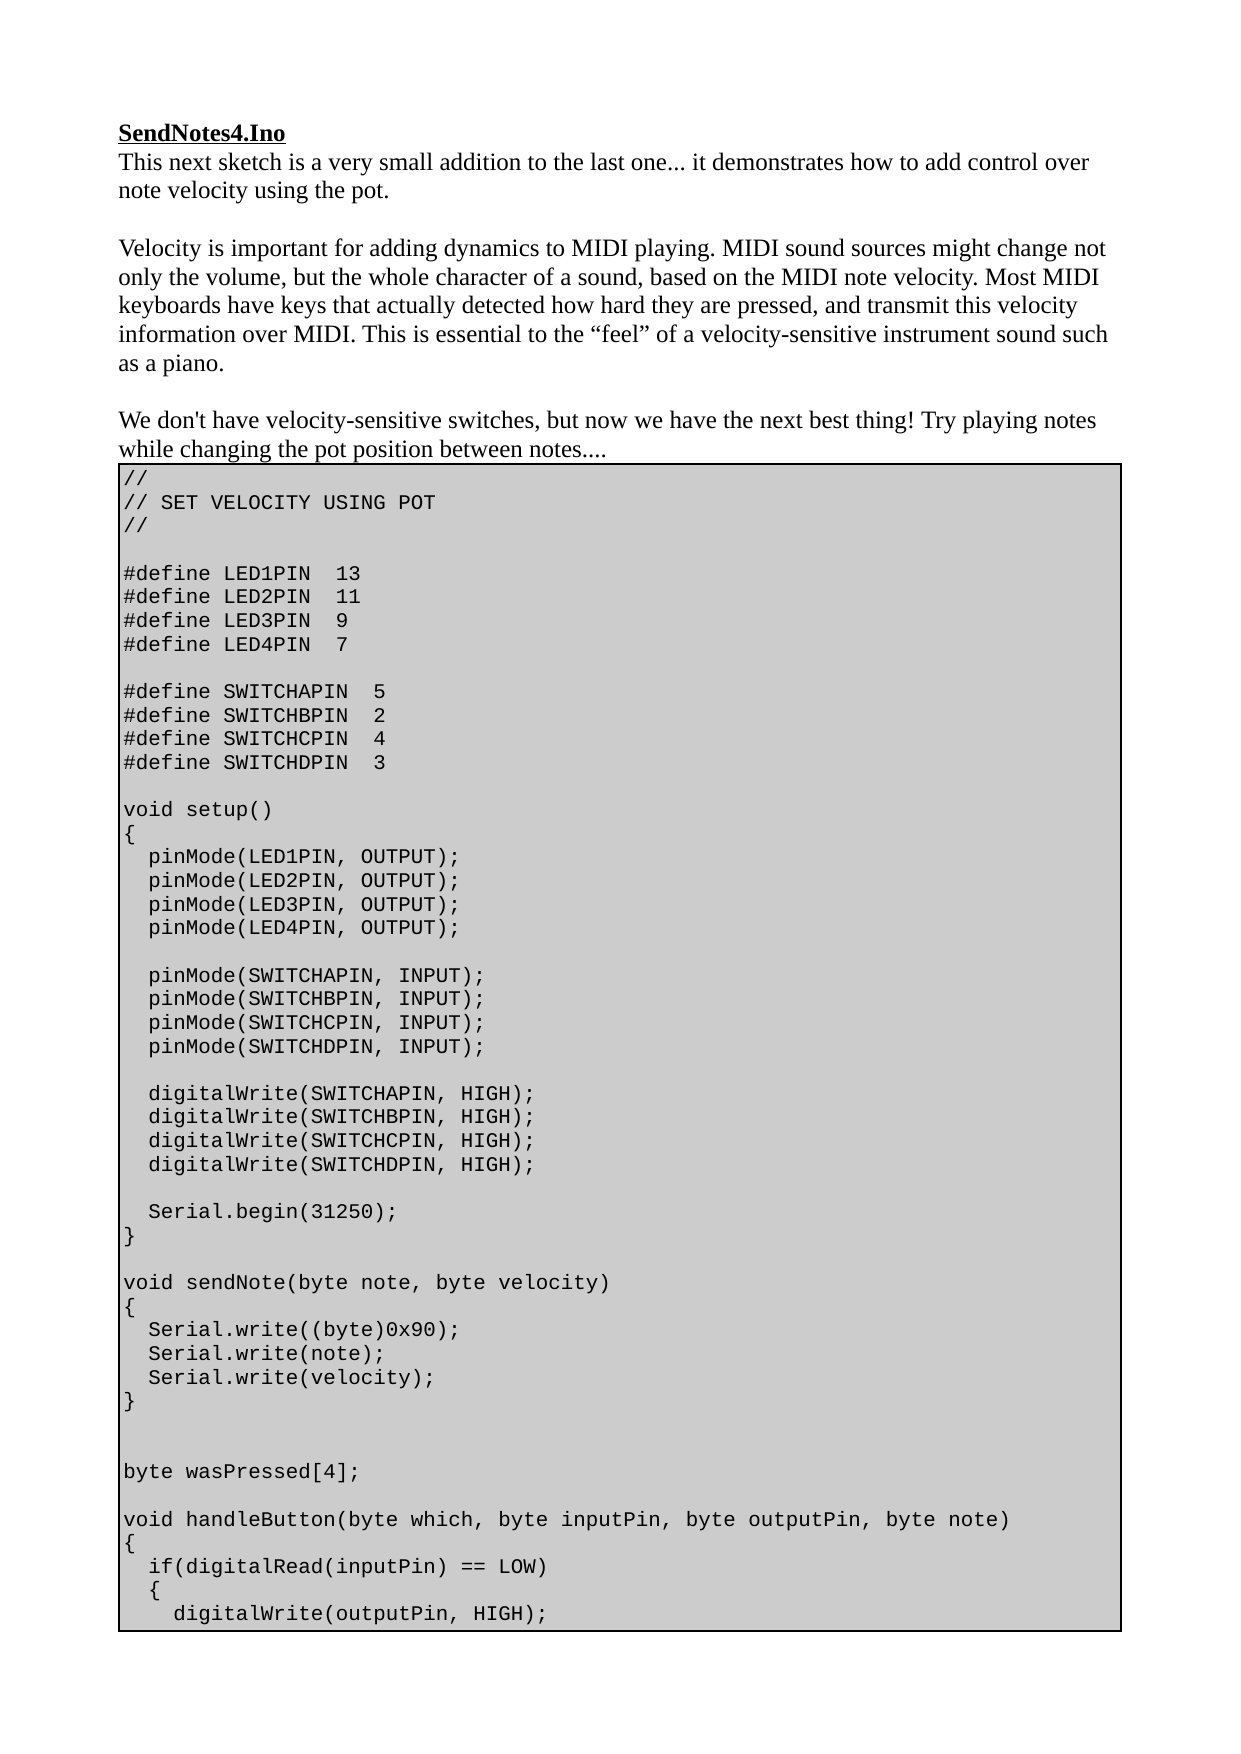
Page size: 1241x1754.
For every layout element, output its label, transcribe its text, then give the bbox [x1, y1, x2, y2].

text pinMode(LED2PIN, OUTPUT); [120, 865, 1120, 889]
text digitalWrite(SWITCHBPIN, HIGH); [120, 1102, 1120, 1125]
text pinMode(SWITCHAPIN, INPUT); [120, 960, 1120, 983]
text byte wasPressed[4]; [120, 1456, 1120, 1480]
text { [120, 1527, 1120, 1551]
text #define LED2PIN 11 [120, 581, 1120, 605]
text } [120, 1385, 1120, 1409]
text // [120, 465, 1120, 487]
text Serial.write(velocity); [120, 1362, 1120, 1385]
text digitalWrite(SWITCHAPIN, HIGH); [120, 1078, 1120, 1102]
text Serial.write(note); [120, 1338, 1120, 1362]
text This next sketch is a very small addition to the last one... it demonstrates how to add control over note velocity using the pot. [118, 147, 1122, 204]
text #define LED3PIN 9 [120, 605, 1120, 629]
text #define SWITCHAPIN 5 [120, 676, 1120, 699]
text { [120, 1574, 1120, 1598]
text void setup() [120, 794, 1120, 818]
text pinMode(SWITCHCPIN, INPUT); [120, 1007, 1120, 1031]
text digitalWrite(SWITCHDPIN, HIGH); [120, 1149, 1120, 1172]
text #define LED4PIN 7 [120, 629, 1120, 652]
text #define LED1PIN 13 [120, 558, 1120, 581]
text if(digitalRead(inputPin) == LOW) [120, 1551, 1120, 1574]
text Serial.write((byte)0x90); [120, 1314, 1120, 1338]
text digitalWrite(outputPin, HIGH); [120, 1598, 1120, 1630]
text pinMode(LED3PIN, OUTPUT); [120, 889, 1120, 912]
text digitalWrite(SWITCHCPIN, HIGH); [120, 1125, 1120, 1149]
text #define SWITCHDPIN 3 [120, 747, 1120, 771]
text // SET VELOCITY USING POT [120, 487, 1120, 510]
text pinMode(LED4PIN, OUTPUT); [120, 912, 1120, 936]
text { [120, 1291, 1120, 1314]
text // [120, 510, 1120, 534]
text Velocity is important for adding dynamics to MIDI playing. MIDI sound sources might change not only the volume, but the whole character of a sound, based on the MIDI note velocity. Most MIDI keyboards have keys that actually detected how hard they are pressed, and transmit this velocity information over MIDI. This is essential to the “feel” of a velocity-sensitive instrument sound such as a piano. [118, 233, 1122, 377]
text { [120, 818, 1120, 841]
text #define SWITCHBPIN 2 [120, 699, 1120, 723]
text void handleButton(byte which, byte inputPin, byte outputPin, byte note) [120, 1503, 1120, 1527]
text Serial.begin(31250); [120, 1196, 1120, 1220]
text SendNotes4.Ino [118, 118, 1122, 147]
text pinMode(SWITCHDPIN, INPUT); [120, 1031, 1120, 1054]
text pinMode(SWITCHBPIN, INPUT); [120, 983, 1120, 1007]
text pinMode(LED1PIN, OUTPUT); [120, 841, 1120, 865]
text } [120, 1220, 1120, 1243]
text #define SWITCHCPIN 4 [120, 723, 1120, 747]
text void sendNote(byte note, byte velocity) [120, 1267, 1120, 1291]
text We don't have velocity-sensitive switches, but now we have the next best thing! Try playing notes while changing the pot position between notes.... [118, 406, 1122, 463]
